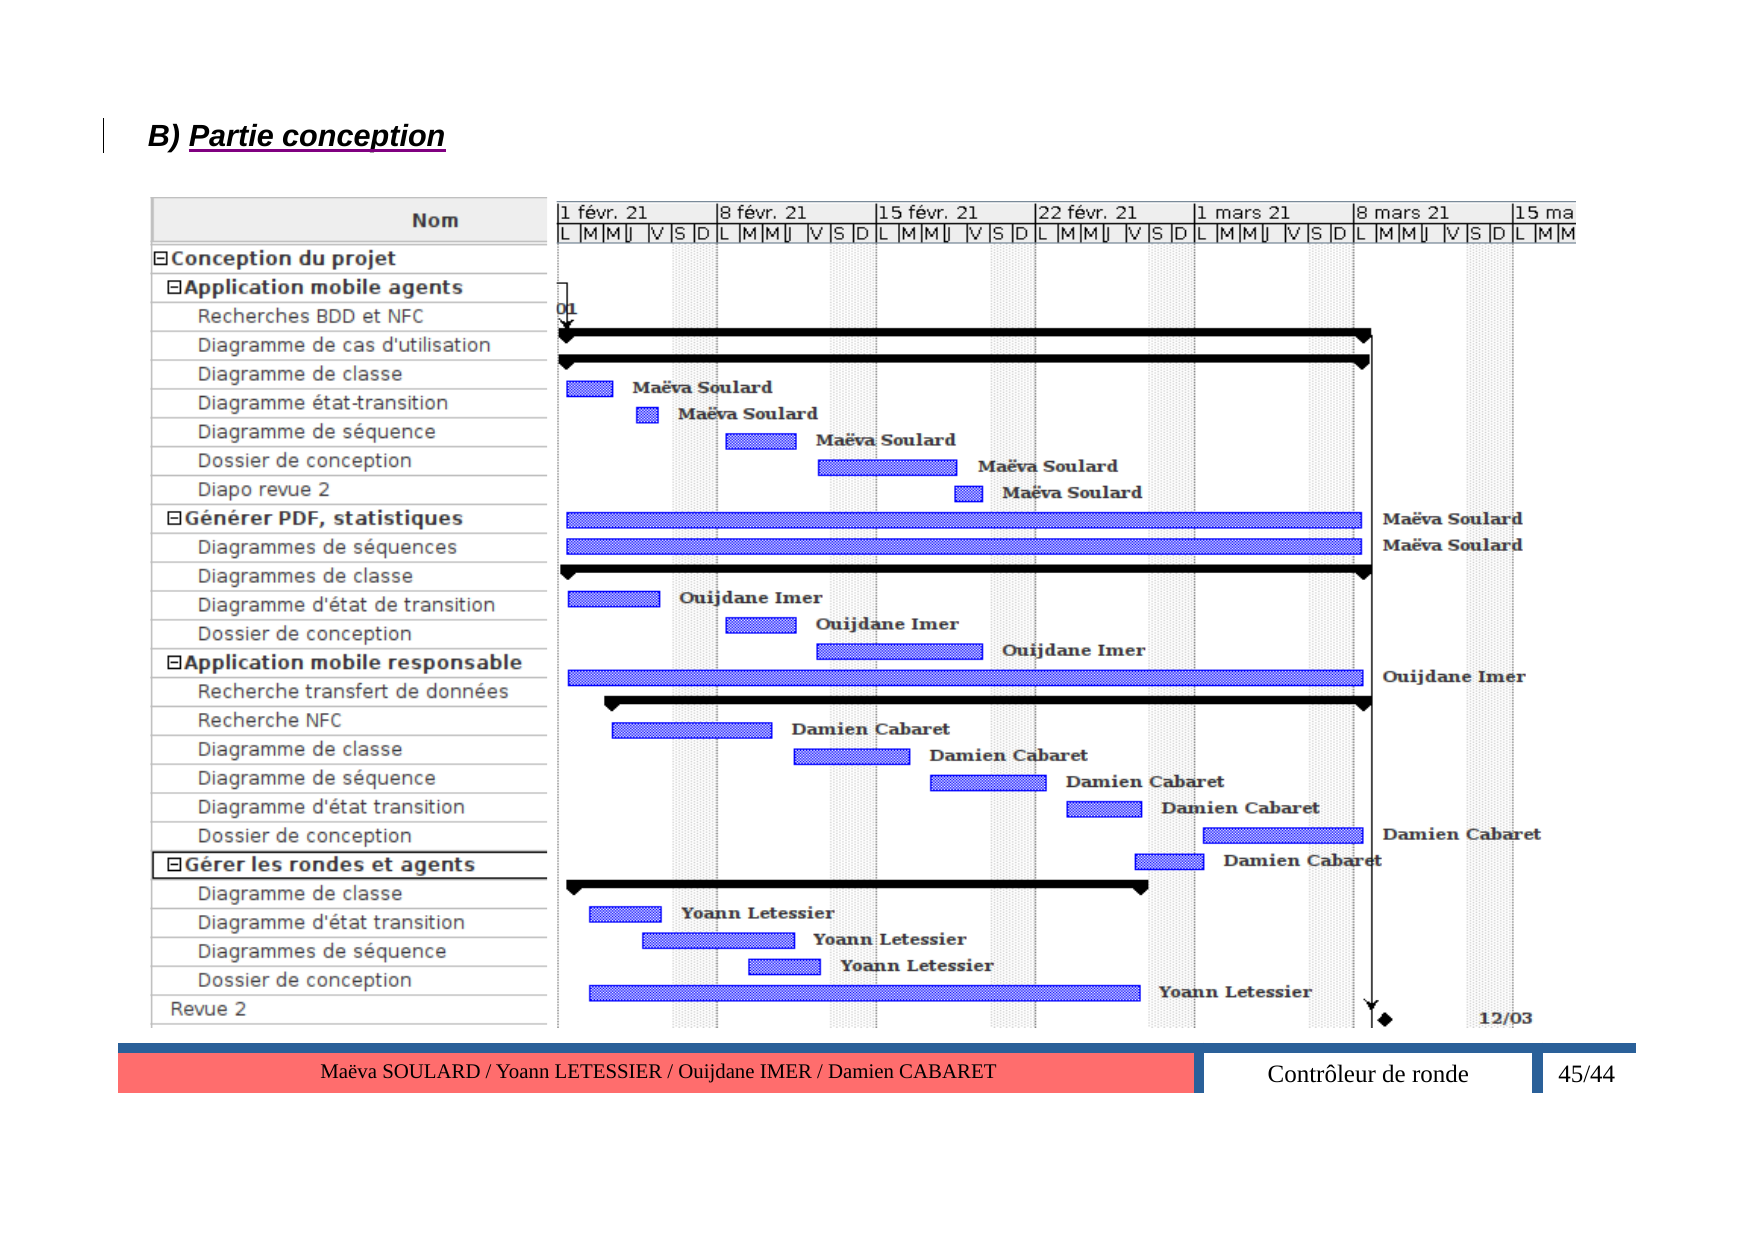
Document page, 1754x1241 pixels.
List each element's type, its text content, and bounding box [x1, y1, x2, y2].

picture [556, 201, 1576, 1028]
subtitle Partie conception [118, 118, 1636, 153]
picture [150, 197, 202, 1028]
